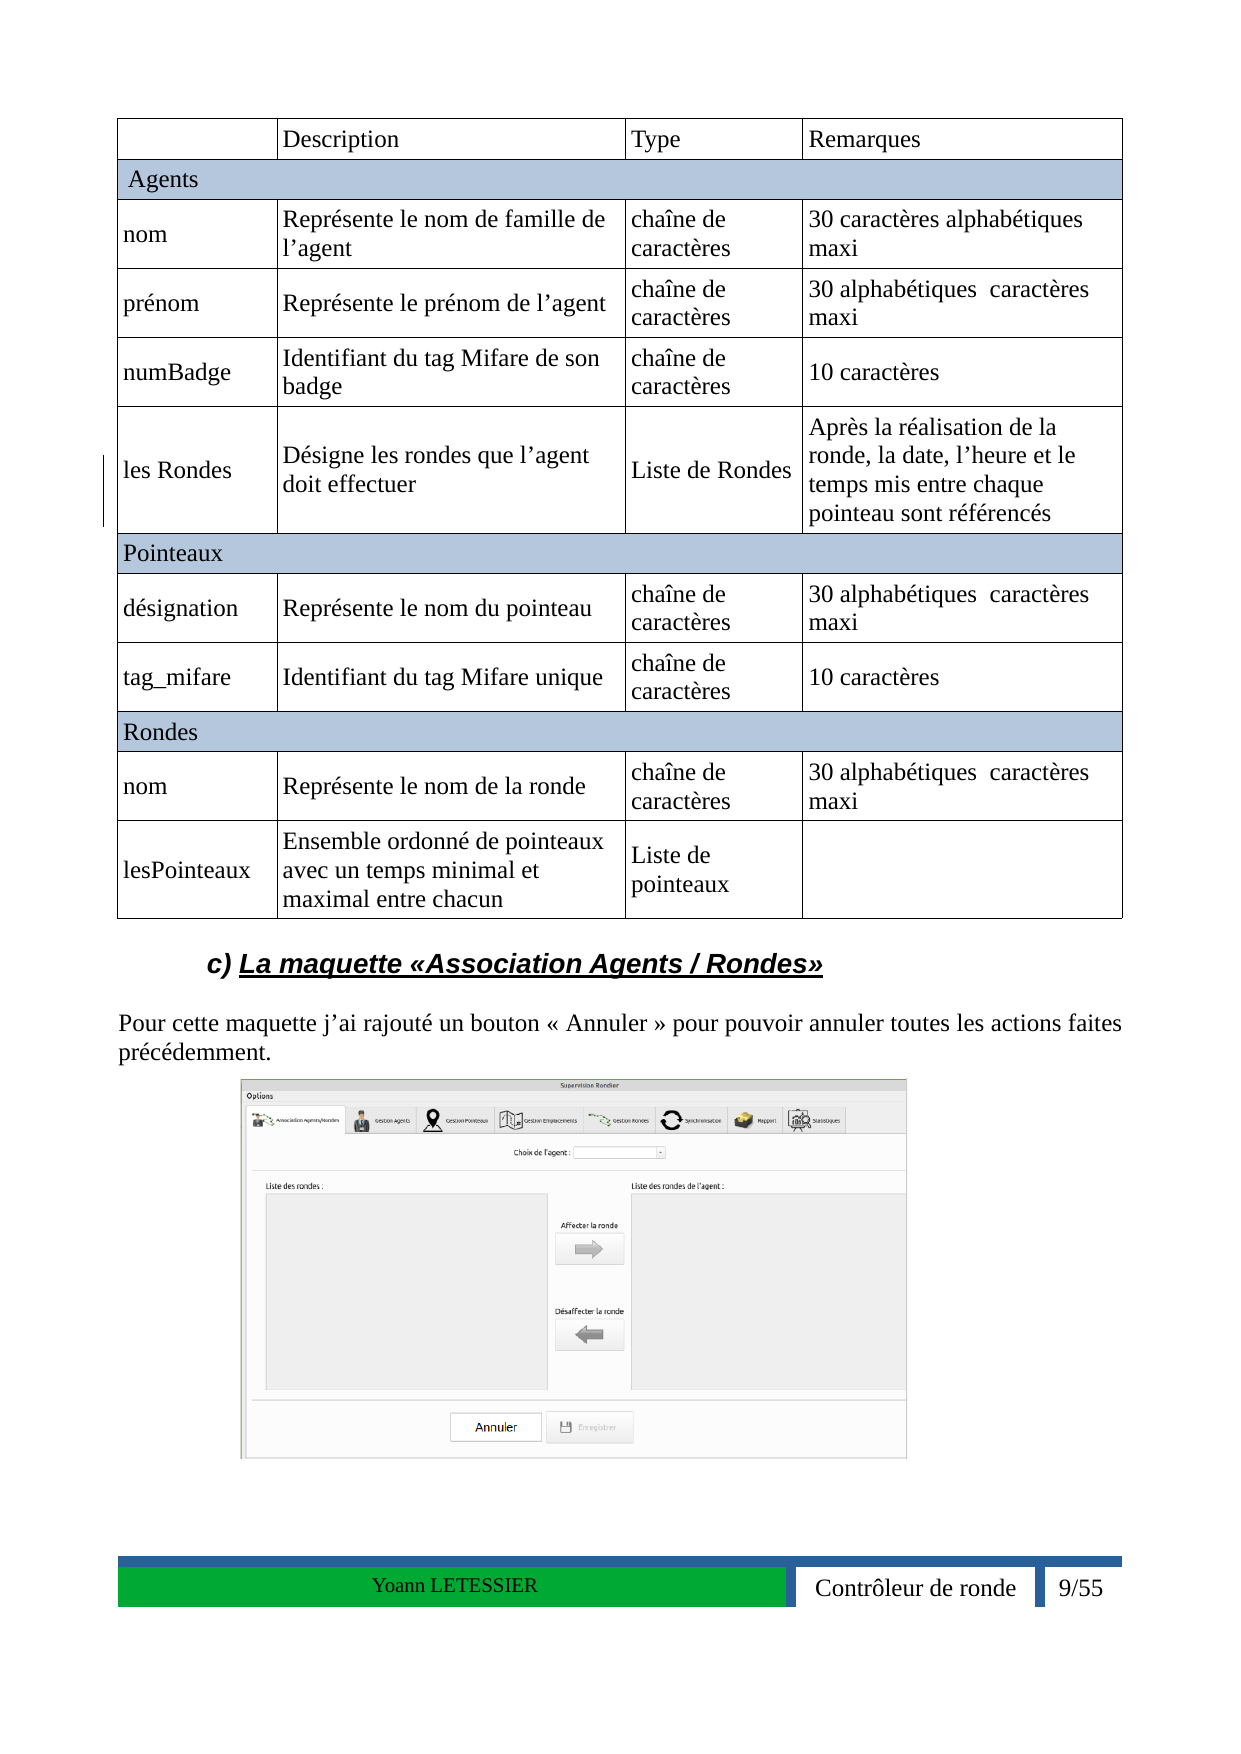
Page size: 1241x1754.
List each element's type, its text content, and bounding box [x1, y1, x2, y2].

table_cell prénom [118, 269, 277, 337]
table_cell Ensemble ordonné de pointeaux avec un temps minimal et maximal entre chacun [278, 821, 625, 918]
table_cell chaîne de caractères [626, 269, 802, 337]
table_cell Pointeaux [118, 534, 1122, 573]
table_cell [803, 821, 1122, 918]
table_cell Liste de Rondes [626, 407, 802, 532]
table_cell nom [118, 200, 277, 268]
table_cell Représente le nom du pointeau [278, 574, 625, 642]
table_cell désignation [118, 574, 277, 642]
table_cell chaîne de caractères [626, 643, 802, 711]
table_cell Identifiant du tag Mifare de son badge [278, 338, 625, 406]
table_header Remarques [803, 119, 1122, 158]
table_cell lesPointeaux [118, 821, 277, 918]
table_cell chaîne de caractères [626, 338, 802, 406]
table_header [118, 119, 277, 158]
table_cell chaîne de caractères [626, 574, 802, 642]
table_cell Représente le prénom de l’agent [278, 269, 625, 337]
table_cell Représente le nom de famille de l’agent [278, 200, 625, 268]
table_cell 30 caractères alphabétiques maxi [803, 200, 1122, 268]
table_cell 10 caractères [803, 643, 1122, 711]
table_header Description [278, 119, 625, 158]
table_cell chaîne de caractères [626, 752, 802, 820]
table_cell nom [118, 752, 277, 820]
table_cell Représente le nom de la ronde [278, 752, 625, 820]
table_cell Identifiant du tag Mifare unique [278, 643, 625, 711]
table_cell Après la réalisation de la ronde, la date, l’heure et le temps mis entre chaque pointeau sont référencés [803, 407, 1122, 532]
picture [240, 1078, 908, 1459]
table_cell 30 alphabétiques caractères maxi [803, 269, 1122, 337]
text Pour cette maquette j’ai rajouté un bouton « Annuler » pour pouvoir annuler toutes les actions faites précédemment. [118, 1008, 1122, 1066]
table_cell Désigne les rondes que l’agent doit effectuer [278, 407, 625, 532]
table_cell numBadge [118, 338, 277, 406]
table_cell les Rondes [118, 407, 277, 532]
table_cell 30 alphabétiques caractères maxi [803, 574, 1122, 642]
table_cell chaîne de caractères [626, 200, 802, 268]
table_cell 30 alphabétiques caractères maxi [803, 752, 1122, 820]
table_cell 10 caractères [803, 338, 1122, 406]
subtitle La maquette «Association Agents / Rondes» [118, 947, 1122, 979]
table_cell Agents [118, 160, 1122, 199]
table_cell tag_mifare [118, 643, 277, 711]
table_header Type [626, 119, 802, 158]
table_cell Liste de pointeaux [626, 821, 802, 918]
table_cell Rondes [118, 712, 1122, 751]
